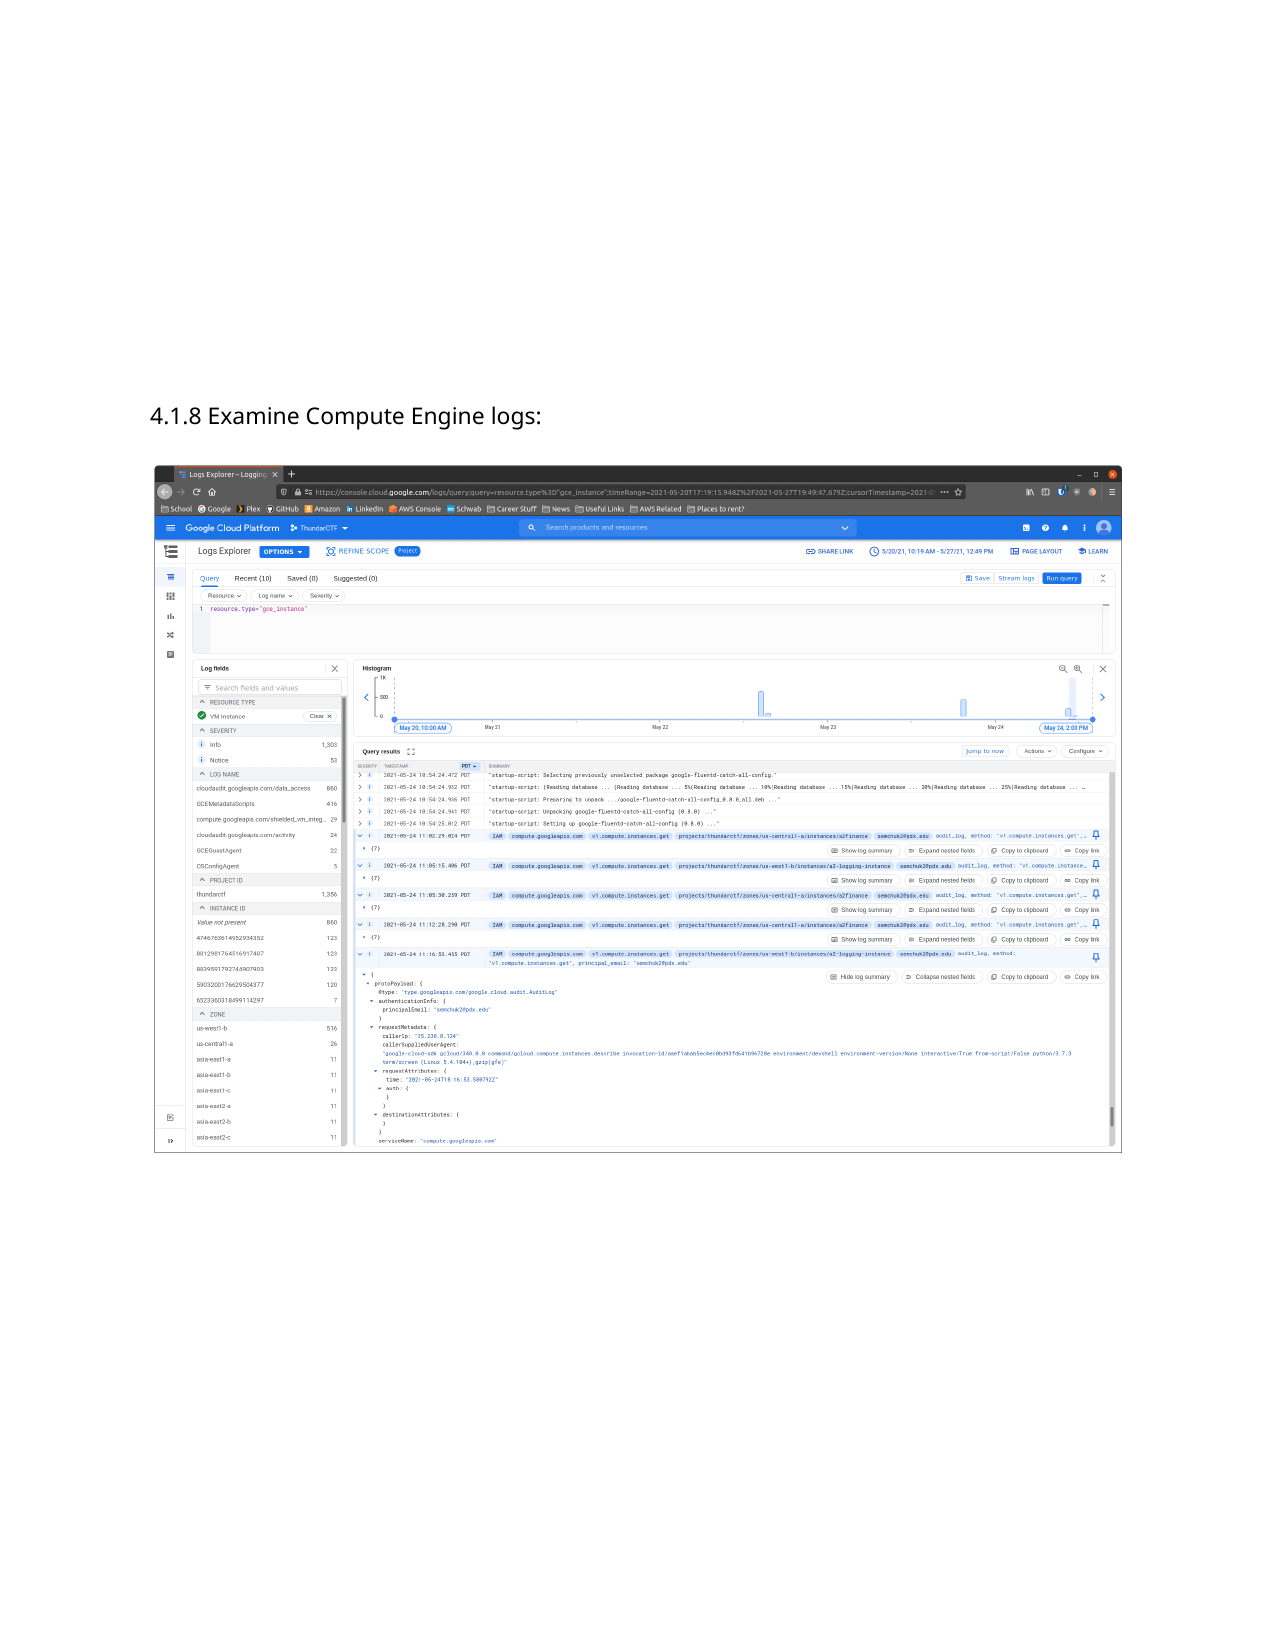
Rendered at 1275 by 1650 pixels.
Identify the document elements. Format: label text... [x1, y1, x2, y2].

picture [150, 462, 1125, 1157]
text 4.1.8 Examine Compute Engine logs: [150, 400, 1125, 431]
